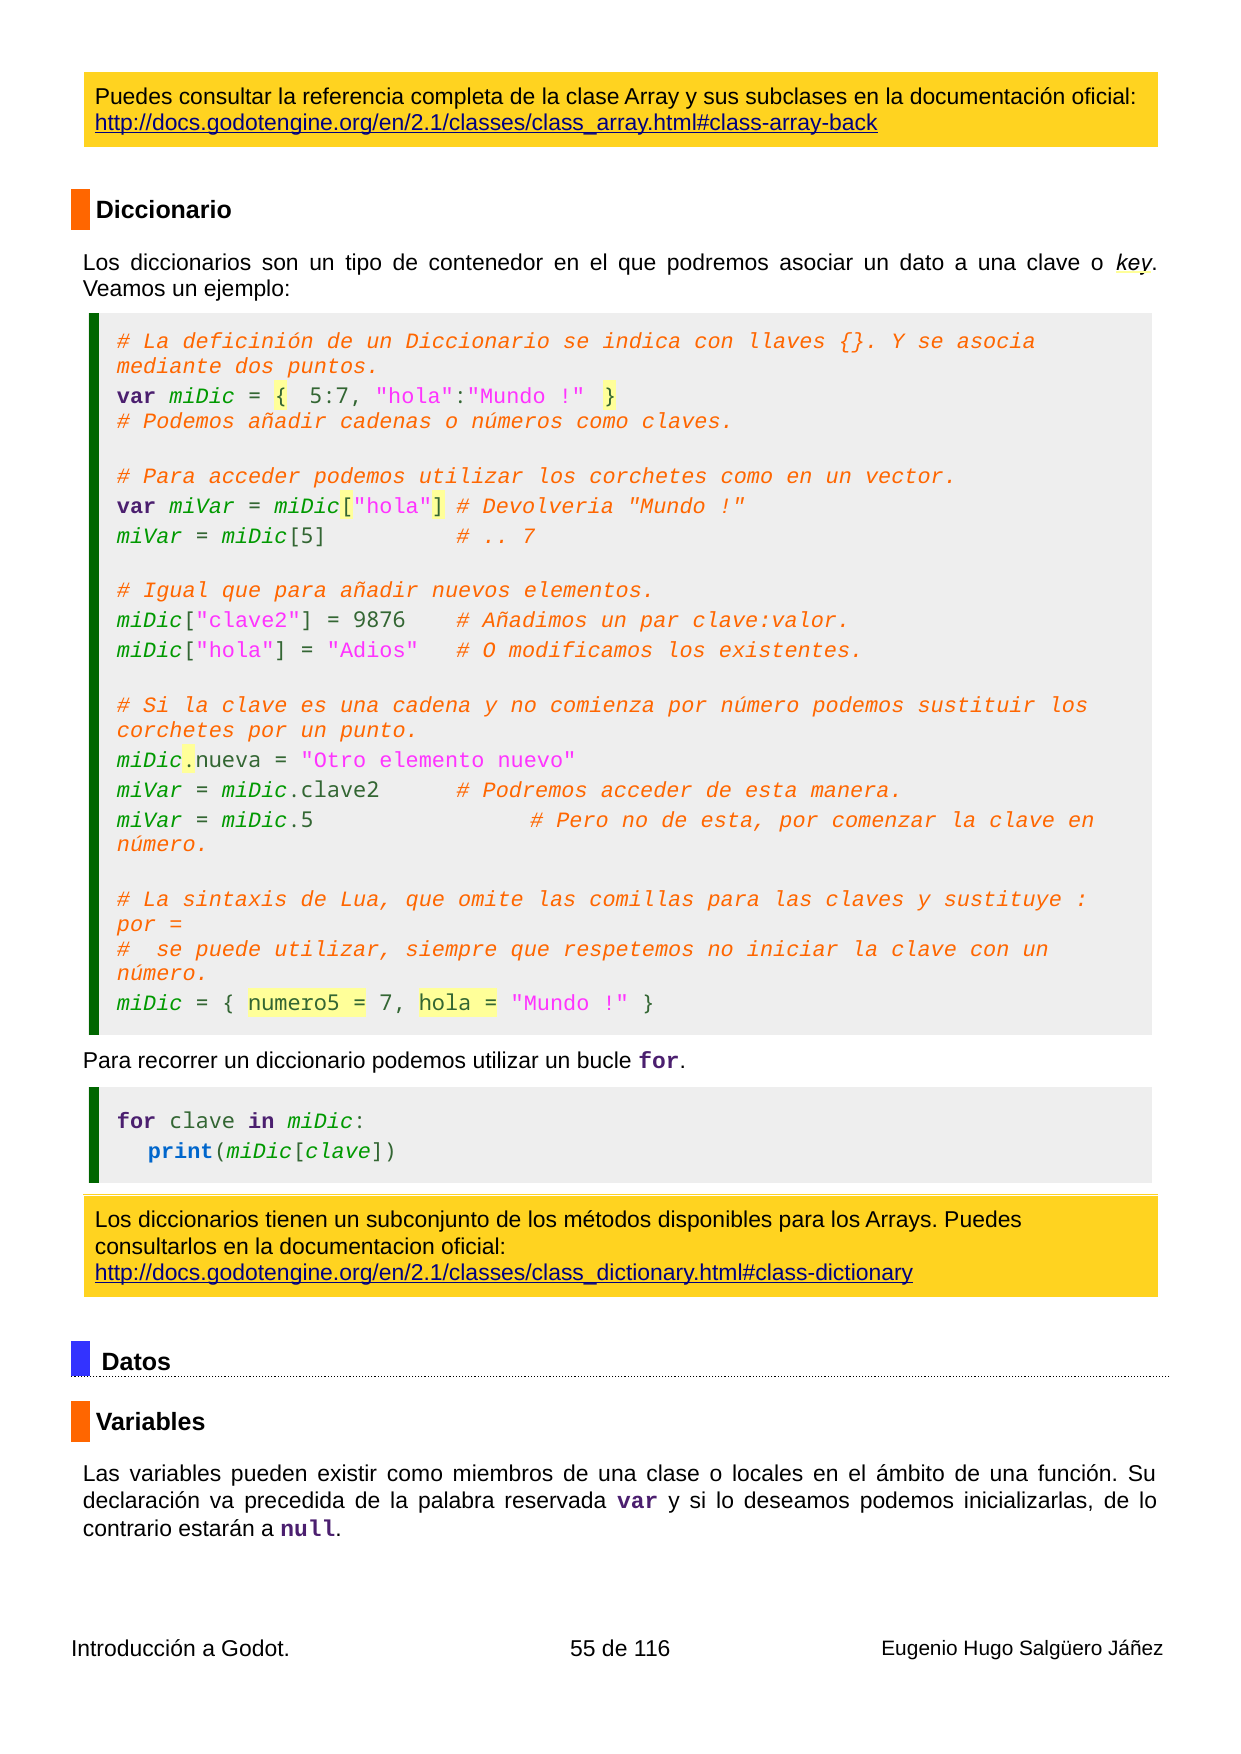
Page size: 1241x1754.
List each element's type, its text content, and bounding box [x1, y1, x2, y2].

text # La deficinión de un Diccionario se indica con llaves {}. Y se asocia mediante dos puntos. [99, 313, 1152, 380]
text # La sintaxis de Lua, que omite las comillas para las claves y sustituye : por = [99, 888, 1152, 938]
text Para recorrer un diccionario podemos utilizar un bucle for. [83, 1047, 1158, 1075]
text # Para acceder podemos utilizar los corchetes como en un vector. [99, 465, 1152, 490]
text miDic = { numero5 = 7, hola = "Mundo !" } [99, 987, 1152, 1035]
subtitle Diccionario [90, 189, 1169, 230]
text Los diccionarios tienen un subconjunto de los métodos disponibles para los Arrays. Puedes consultarlos en la documentacion oficial: [84, 1196, 1158, 1247]
text var miDic = { 5:7, "hola":"Mundo !" } [287, 380, 603, 410]
text var miDic = { 5:7, "hola":"Mundo !" } [99, 380, 274, 410]
text for clave in miDic: [99, 1087, 1152, 1135]
text # Podemos añadir cadenas o números como claves. [99, 410, 1152, 435]
subtitle Variables [90, 1401, 1169, 1442]
text miVar = miDic[5] # .. 7 [99, 520, 1152, 550]
text miDic["hola"] = "Adios" # O modificamos los existentes. [99, 634, 1152, 664]
text Los diccionarios son un tipo de contenedor en el que podremos asociar un dato a una clave o key. Veamos un ejemplo: [83, 248, 1158, 301]
text # Si la clave es una cadena y no comienza por número podemos sustituir los corchetes por un punto. [99, 694, 1152, 744]
text Las variables pueden existir como miembros de una clase o locales en el ámbito de una función. Su declaración va precedida de la palabra reservada var y si lo deseamos podemos inicializarlas, de lo contrario estarán a null. [83, 1460, 1158, 1543]
text var miDic = { 5:7, "hola":"Mundo !" } [616, 380, 1152, 410]
subtitle Datos [90, 1341, 1169, 1376]
text print(miDic[clave]) [99, 1135, 1152, 1183]
text miVar = miDic.clave2 # Podremos acceder de esta manera. [99, 774, 1152, 804]
text var miVar = miDic["hola"] # Devolveria "Mundo !" [99, 490, 1152, 520]
text http://docs.godotengine.org/en/2.1/classes/class_array.html#class-array-back [84, 97, 1158, 147]
text # Igual que para añadir nuevos elementos. [99, 579, 1152, 604]
text miDic["clave2"] = 9876 # Añadimos un par clave:valor. [99, 604, 1152, 634]
text http://docs.godotengine.org/en/2.1/classes/class_dictionary.html#class-dictionary [84, 1247, 1158, 1297]
text miVar = miDic.5 # Pero no de esta, por comenzar la clave en número. [99, 804, 1152, 858]
text Puedes consultar la referencia completa de la clase Array y sus subclases en la documentación oficial: [84, 72, 1158, 97]
text # se puede utilizar, siempre que respetemos no iniciar la clave con un número. [99, 938, 1152, 987]
text miDic.nueva = "Otro elemento nuevo" [99, 744, 1152, 774]
